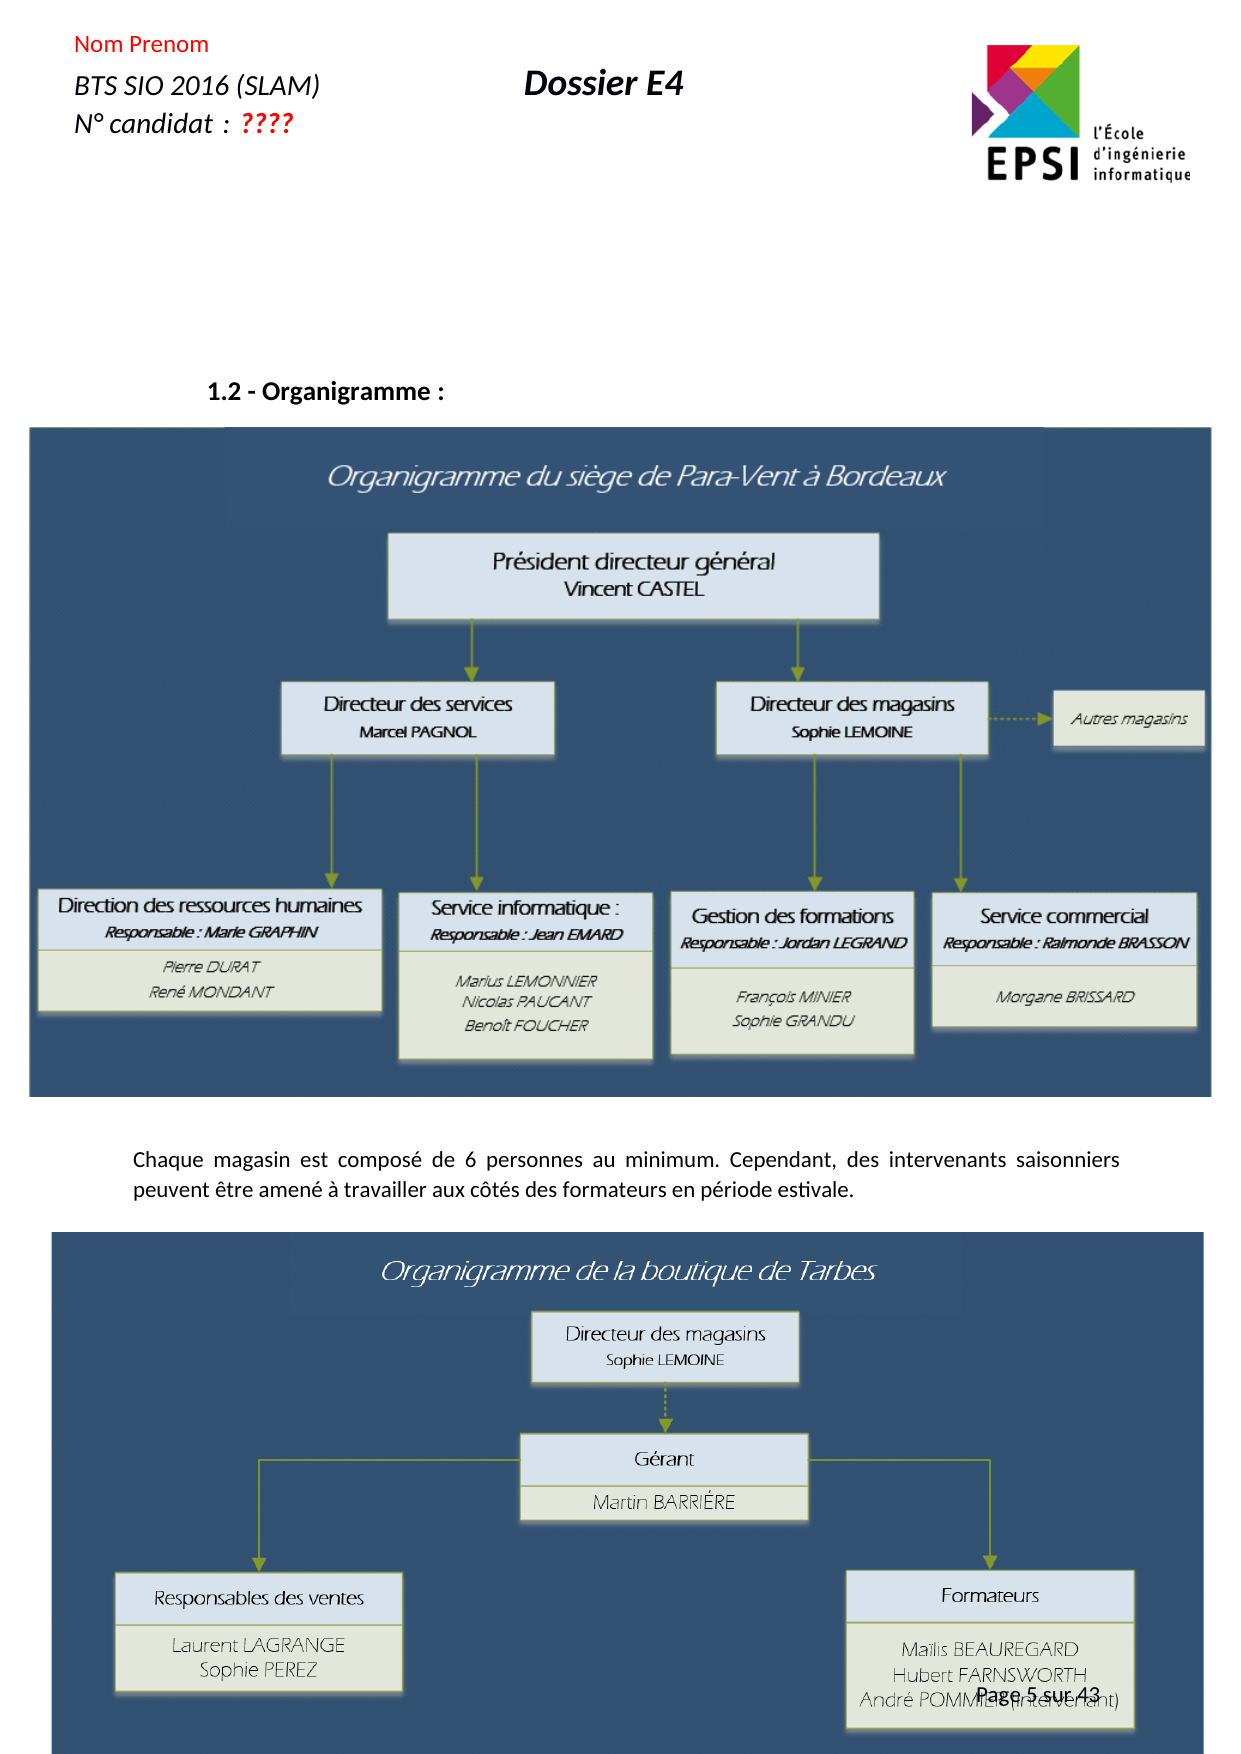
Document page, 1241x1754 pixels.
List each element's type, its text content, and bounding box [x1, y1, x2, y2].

text Chaque magasin est composé de 6 personnes au minimum. Cependant, des intervenants saisonniers peuvent être amené à travailler aux côtés des formateurs en période estivale. [133, 1146, 1122, 1203]
subtitle 1.2 - Organigramme : [133, 374, 1122, 407]
